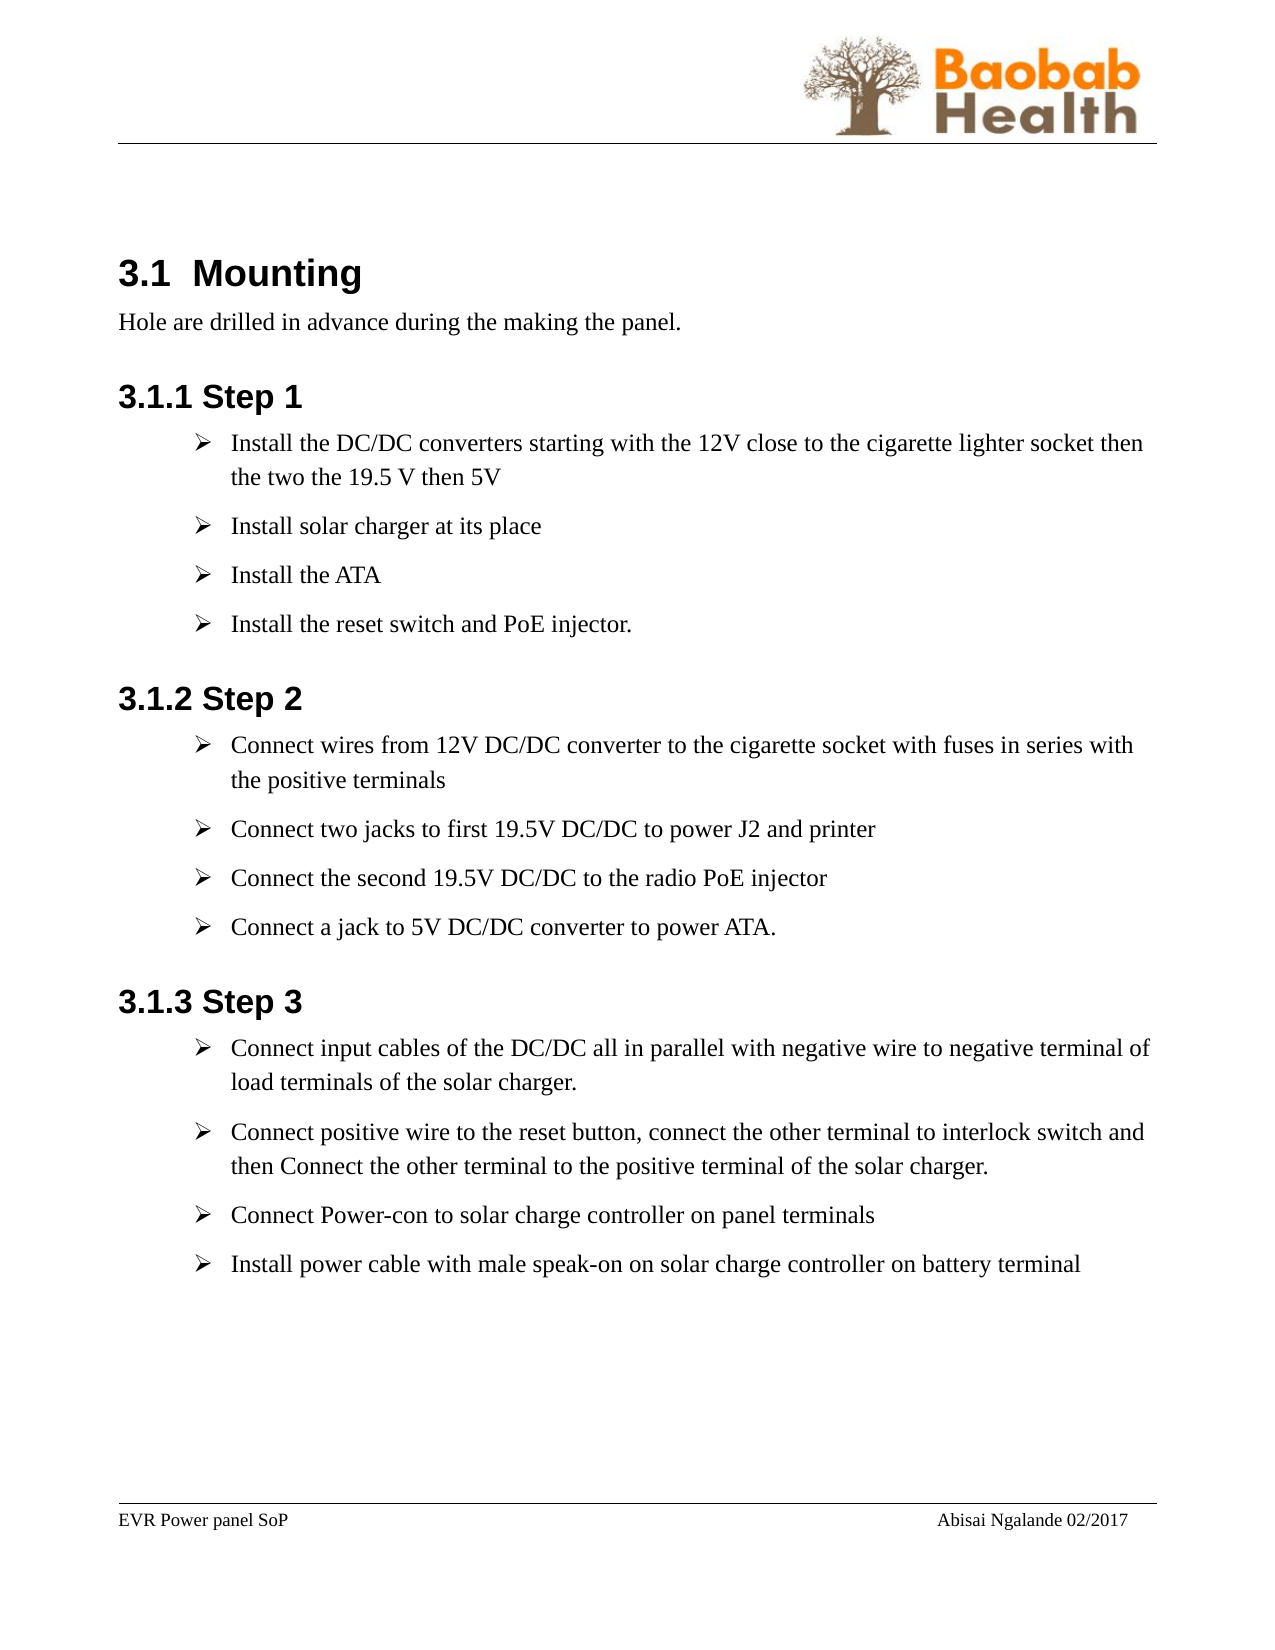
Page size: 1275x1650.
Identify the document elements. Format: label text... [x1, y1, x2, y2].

list Connect positive wire to the reset button, connect the other terminal to interlock switch and then Connect the other terminal to the positive terminal of the solar charger. [193, 1117, 1157, 1180]
list Install power cable with male speak-on on solar charge controller on battery terminal [193, 1249, 1157, 1278]
list Install the reset switch and PoE injector. [193, 609, 1157, 638]
list Connect input cables of the DC/DC all in parallel with negative wire to negative terminal of load terminals of the solar charger. [193, 1033, 1157, 1096]
subtitle 3.1 Mounting [118, 250, 1157, 294]
list Connect a jack to 5V DC/DC converter to power ATA. [193, 912, 1157, 941]
list Connect Power-con to solar charge controller on panel terminals [193, 1200, 1157, 1229]
text Hole are drilled in advance during the making the panel. [118, 307, 1157, 335]
list Install solar charger at its place [193, 511, 1157, 540]
picture [801, 36, 1141, 137]
subtitle 3.1.3 Step 3 [118, 982, 1157, 1021]
subtitle 3.1.1 Step 1 [118, 376, 1157, 415]
list Connect wires from 12V DC/DC converter to the cigarette socket with fuses in series with the positive terminals [193, 730, 1157, 793]
subtitle 3.1.2 Step 2 [118, 679, 1157, 718]
list Connect the second 19.5V DC/DC to the radio PoE injector [193, 863, 1157, 892]
list Install the DC/DC converters starting with the 12V close to the cigarette lighter socket then the two the 19.5 V then 5V [193, 428, 1157, 491]
list Install the ATA [193, 560, 1157, 589]
list Connect two jacks to first 19.5V DC/DC to power J2 and printer [193, 814, 1157, 843]
